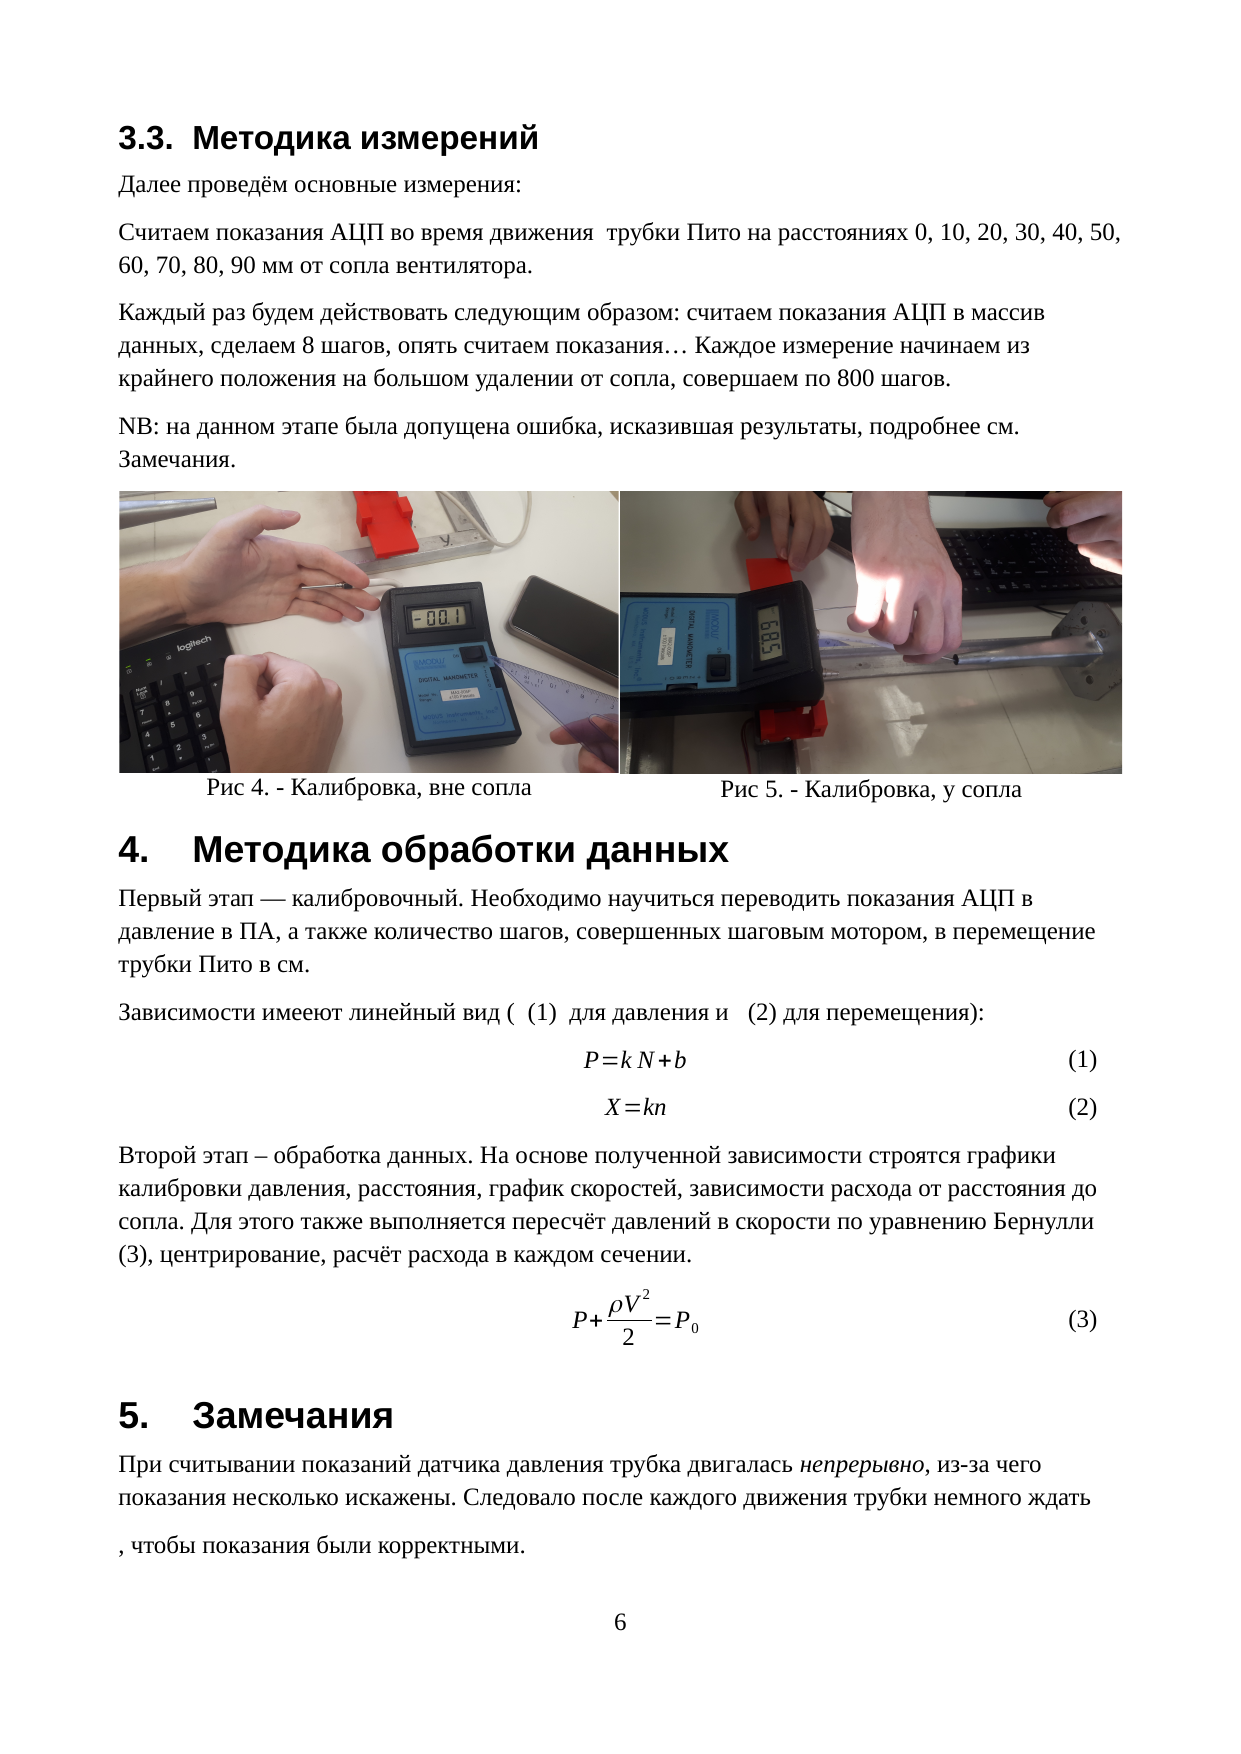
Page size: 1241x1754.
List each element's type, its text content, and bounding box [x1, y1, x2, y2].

picture [620, 491, 1123, 774]
table_header Рис 4. - Калибровка, вне сопла [118, 492, 620, 803]
text Второй этап – обработка данных. На основе полученной зависимости строятся графики калибровки давления, расстояния, график скоростей, зависимости расхода от расстояния до сопла. Для этого также выполняется пересчёт давлений в скорости по уравнению Бернулли (3), центрирование, расчёт расхода в каждом сечении. [118, 1140, 1122, 1268]
text (1) [118, 1044, 1122, 1073]
text (2) [118, 1092, 1122, 1121]
text Каждый раз будем действовать следующим образом: считаем показания АЦП в массив данных, сделаем 8 шагов, опять считаем показания… Каждое измерение начинаем из крайнего положения на большом удалении от сопла, совершаем по 800 шагов. [118, 297, 1122, 392]
subtitle Замечания [118, 1394, 1122, 1437]
text Первый этап — калибровочный. Необходимо научиться переводить показания АЦП в давление в ПА, а также количество шагов, совершенных шаговым мотором, в перемещение трубки Пито в см. [118, 883, 1122, 978]
text , чтобы показания были корректными. [118, 1530, 1122, 1559]
picture [119, 491, 619, 773]
text Считаем показания АЦП во время движения трубки Пито на расстояниях 0, 10, 20, 30, 40, 50, 60, 70, 80, 90 мм от сопла вентилятора. [118, 217, 1122, 278]
text Далее проведём основные измерения: [118, 169, 1122, 198]
subtitle Методика обработки данных [118, 828, 1122, 871]
text NB: на данном этапе была допущена ошибка, исказившая результаты, подробнее см. Замечания. [118, 411, 1122, 473]
text (3) [118, 1286, 1122, 1350]
subtitle Методика измерений [118, 118, 1122, 157]
table_header Рис 5. - Калибровка, у сопла [620, 774, 1122, 803]
text Зависимости имееют линейный вид ( (1) для давления и (2) для перемещения): [118, 997, 1122, 1026]
text При считывании показаний датчика давления трубка двигалась непрерывно, из-за чего показания несколько искажены. Следовало после каждого движения трубки немного ждать [118, 1449, 1122, 1511]
